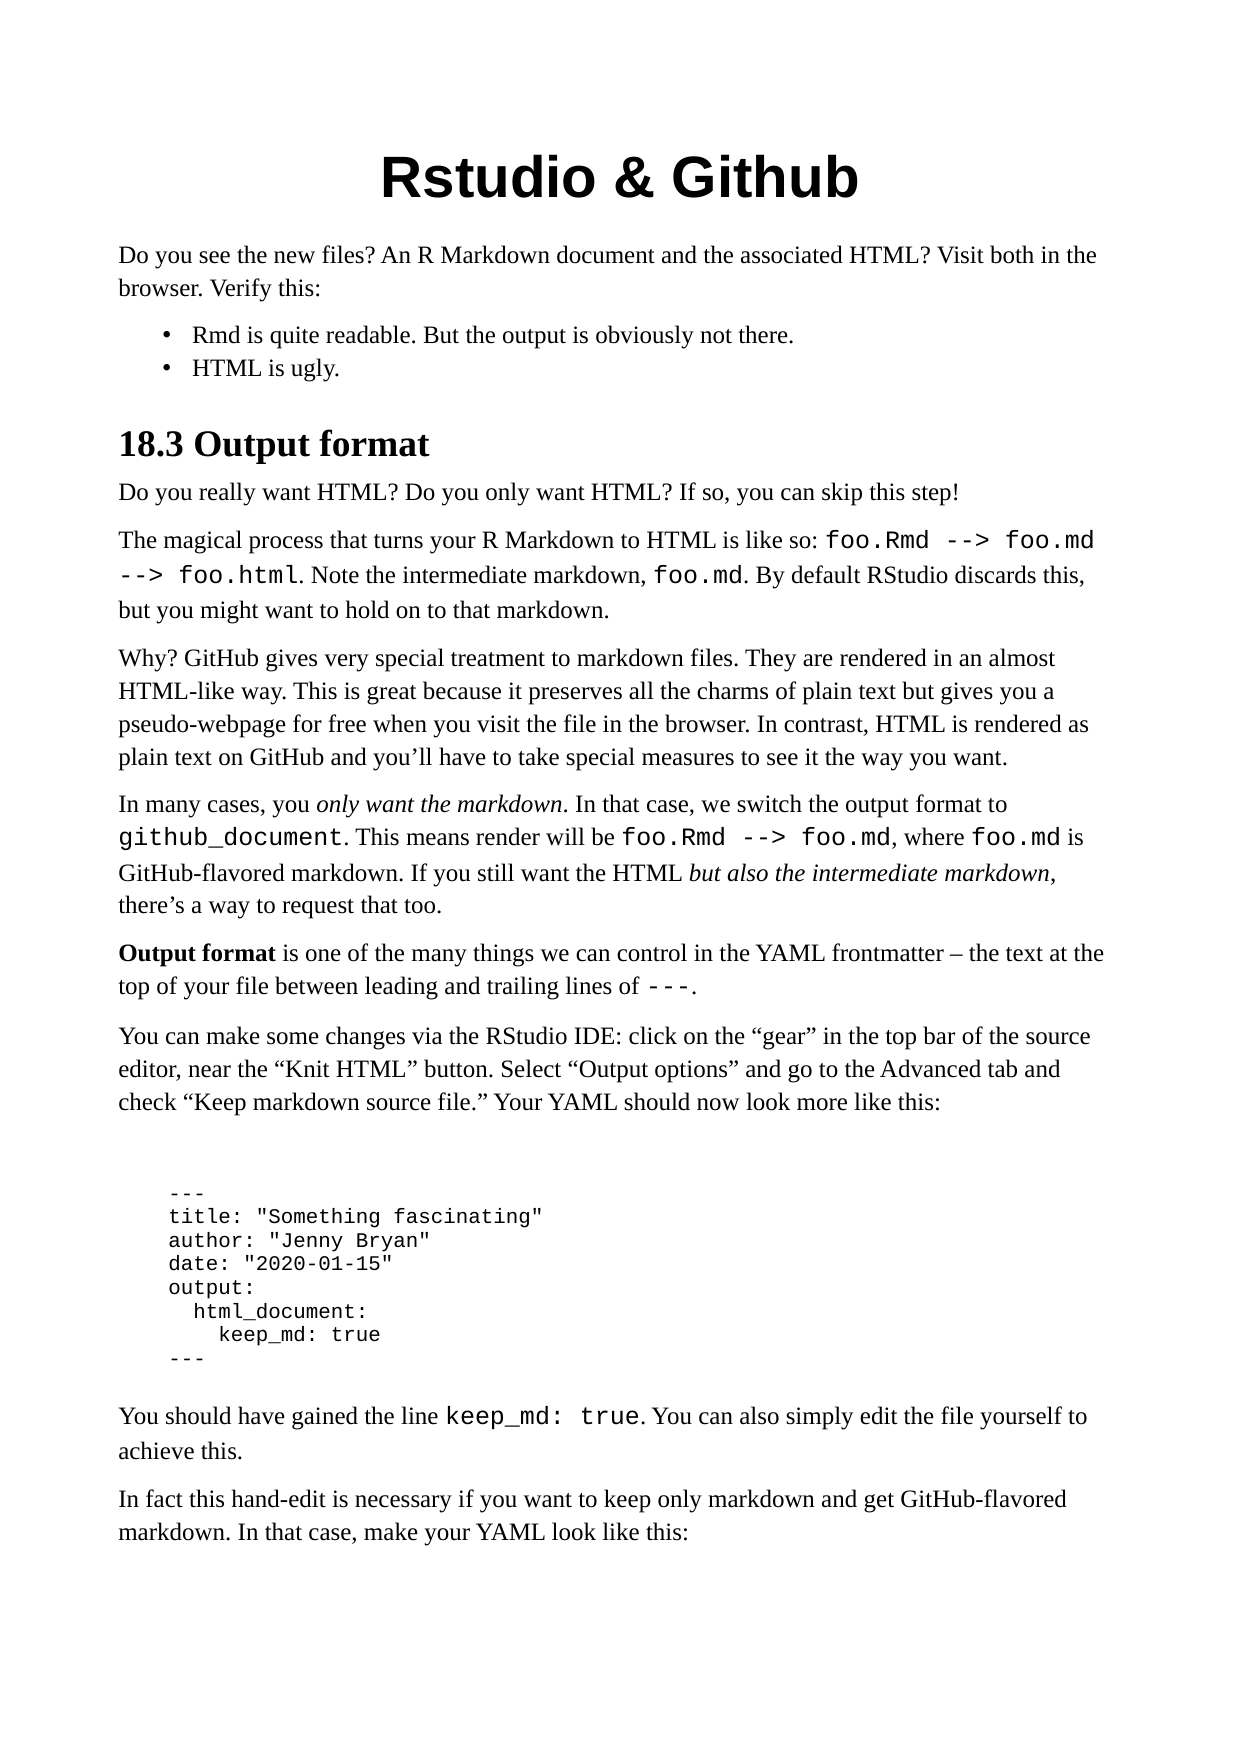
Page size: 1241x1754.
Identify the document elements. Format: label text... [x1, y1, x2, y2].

list Rmd is quite readable. But the output is obviously not there. [162, 320, 1122, 349]
text date: "2020-01-15" [118, 1253, 1122, 1277]
text The magical process that turns your R Markdown to HTML is like so: foo.Rmd --> foo.md --> foo.html. Note the intermediate markdown, foo.md. By default RStudio discards this, but you might want to hold on to that markdown. [118, 525, 1122, 624]
text In many cases, you only want the markdown. In that case, we switch the output format to github_document. This means render will be foo.Rmd --> foo.md, where foo.md is GitHub-flavored markdown. If you still want the HTML but also the intermediate markdown, there’s a way to request that too. [118, 789, 1122, 919]
text Why? GitHub gives very special treatment to markdown files. They are rendered in an almost HTML-like way. This is great because it preserves all the charms of plain text but gives you a pseudo-webpage for free when you visit the file in the browser. In contrast, HTML is rendered as plain text on GitHub and you’ll have to take special measures to see it the way you want. [118, 643, 1122, 771]
text --- [118, 1182, 1122, 1206]
text In fact this hand-edit is necessary if you want to keep only markdown and get GitHub-flavored markdown. In that case, make your YAML look like this: [118, 1484, 1122, 1546]
text Do you see the new files? An R Markdown document and the associated HTML? Visit both in the browser. Verify this: [118, 240, 1122, 301]
text html_document: [118, 1301, 1122, 1324]
text author: "Jenny Bryan" [118, 1230, 1122, 1253]
text title: "Something fascinating" [118, 1206, 1122, 1230]
text --- [118, 1348, 1122, 1372]
text You can make some changes via the RStudio IDE: click on the “gear” in the top bar of the source editor, near the “Knit HTML” button. Select “Output options” and go to the Advanced tab and check “Keep markdown source file.” Your YAML should now look more like this: [118, 1021, 1122, 1116]
text You should have gained the line keep_md: true. You can also simply edit the file yourself to achieve this. [118, 1401, 1122, 1465]
list HTML is ugly. [162, 353, 1122, 382]
text Output format is one of the many things we can control in the YAML frontmatter – the text at the top of your file between leading and trailing lines of ---. [118, 938, 1122, 1002]
text Do you really want HTML? Do you only want HTML? If so, you can skip this step! [118, 477, 1122, 506]
text keep_md: true [118, 1324, 1122, 1348]
subtitle 18.3 Output format [118, 422, 1122, 465]
text output: [118, 1277, 1122, 1301]
